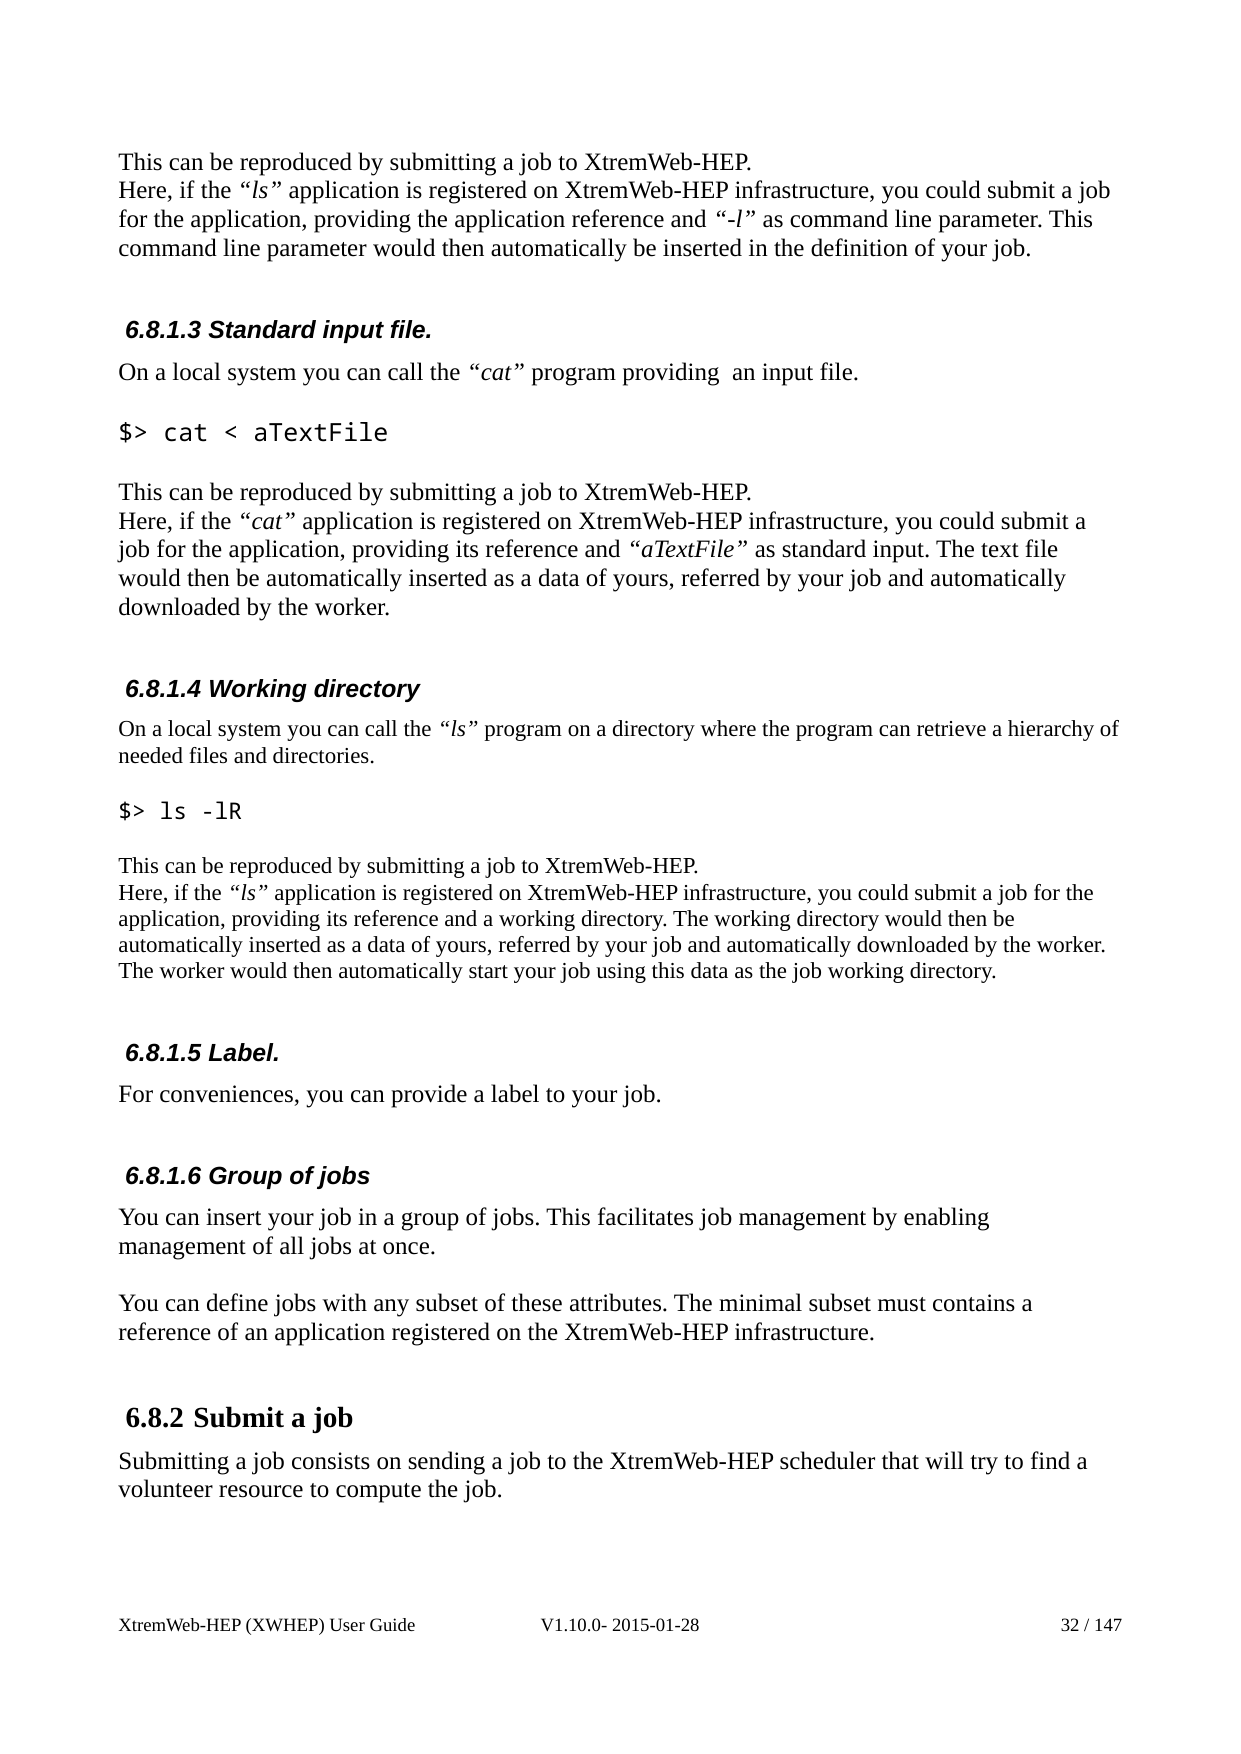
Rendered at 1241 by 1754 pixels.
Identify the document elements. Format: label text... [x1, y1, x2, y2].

subtitle Standard input file. [118, 316, 1122, 344]
subtitle Label. [118, 1038, 1122, 1066]
text You can insert your job in a group of jobs. This facilitates job management by enabling management of all jobs at once. [118, 1202, 1122, 1260]
subtitle Group of jobs [118, 1161, 1122, 1190]
text On a local system you can call the “cat” program providing an input file. $> cat < aTextFile This can be reproduced by submitting a job to XtremWeb-HEP. Here, if the “cat” application is registered on XtremWeb-HEP infrastructure, you could submit a job for the application, providing its reference and “aTextFile” as standard input. The text file would then be automatically inserted as a data of yours, referred by your job and automatically downloaded by the worker. [118, 357, 1122, 621]
text For conveniences, you can provide a label to your job. [118, 1079, 1122, 1107]
subtitle Working directory [118, 674, 1122, 703]
text You can define jobs with any subset of these attributes. The minimal subset must contains a reference of an application registered on the XtremWeb-HEP infrastructure. [118, 1288, 1122, 1346]
text Submitting a job consists on sending a job to the XtremWeb-HEP scheduler that will try to find a volunteer resource to compute the job. [118, 1446, 1122, 1503]
text On a local system you can call the “ls” program on a directory where the program can retrieve a hierarchy of needed files and directories. $> ls -lR This can be reproduced by submitting a job to XtremWeb-HEP. Here, if the “ls” application is registered on XtremWeb-HEP infrastructure, you could submit a job for the application, providing its reference and a working directory. The working directory would then be automatically inserted as a data of yours, referred by your job and automatically downloaded by the worker. The worker would then automatically start your job using this data as the job working directory. [118, 716, 1122, 984]
subtitle Submit a job [118, 1400, 1122, 1433]
text This can be reproduced by submitting a job to XtremWeb-HEP. Here, if the “ls” application is registered on XtremWeb-HEP infrastructure, you could submit a job for the application, providing the application reference and “-l” as command line parameter. This command line parameter would then automatically be inserted in the definition of your job. [118, 118, 1122, 262]
